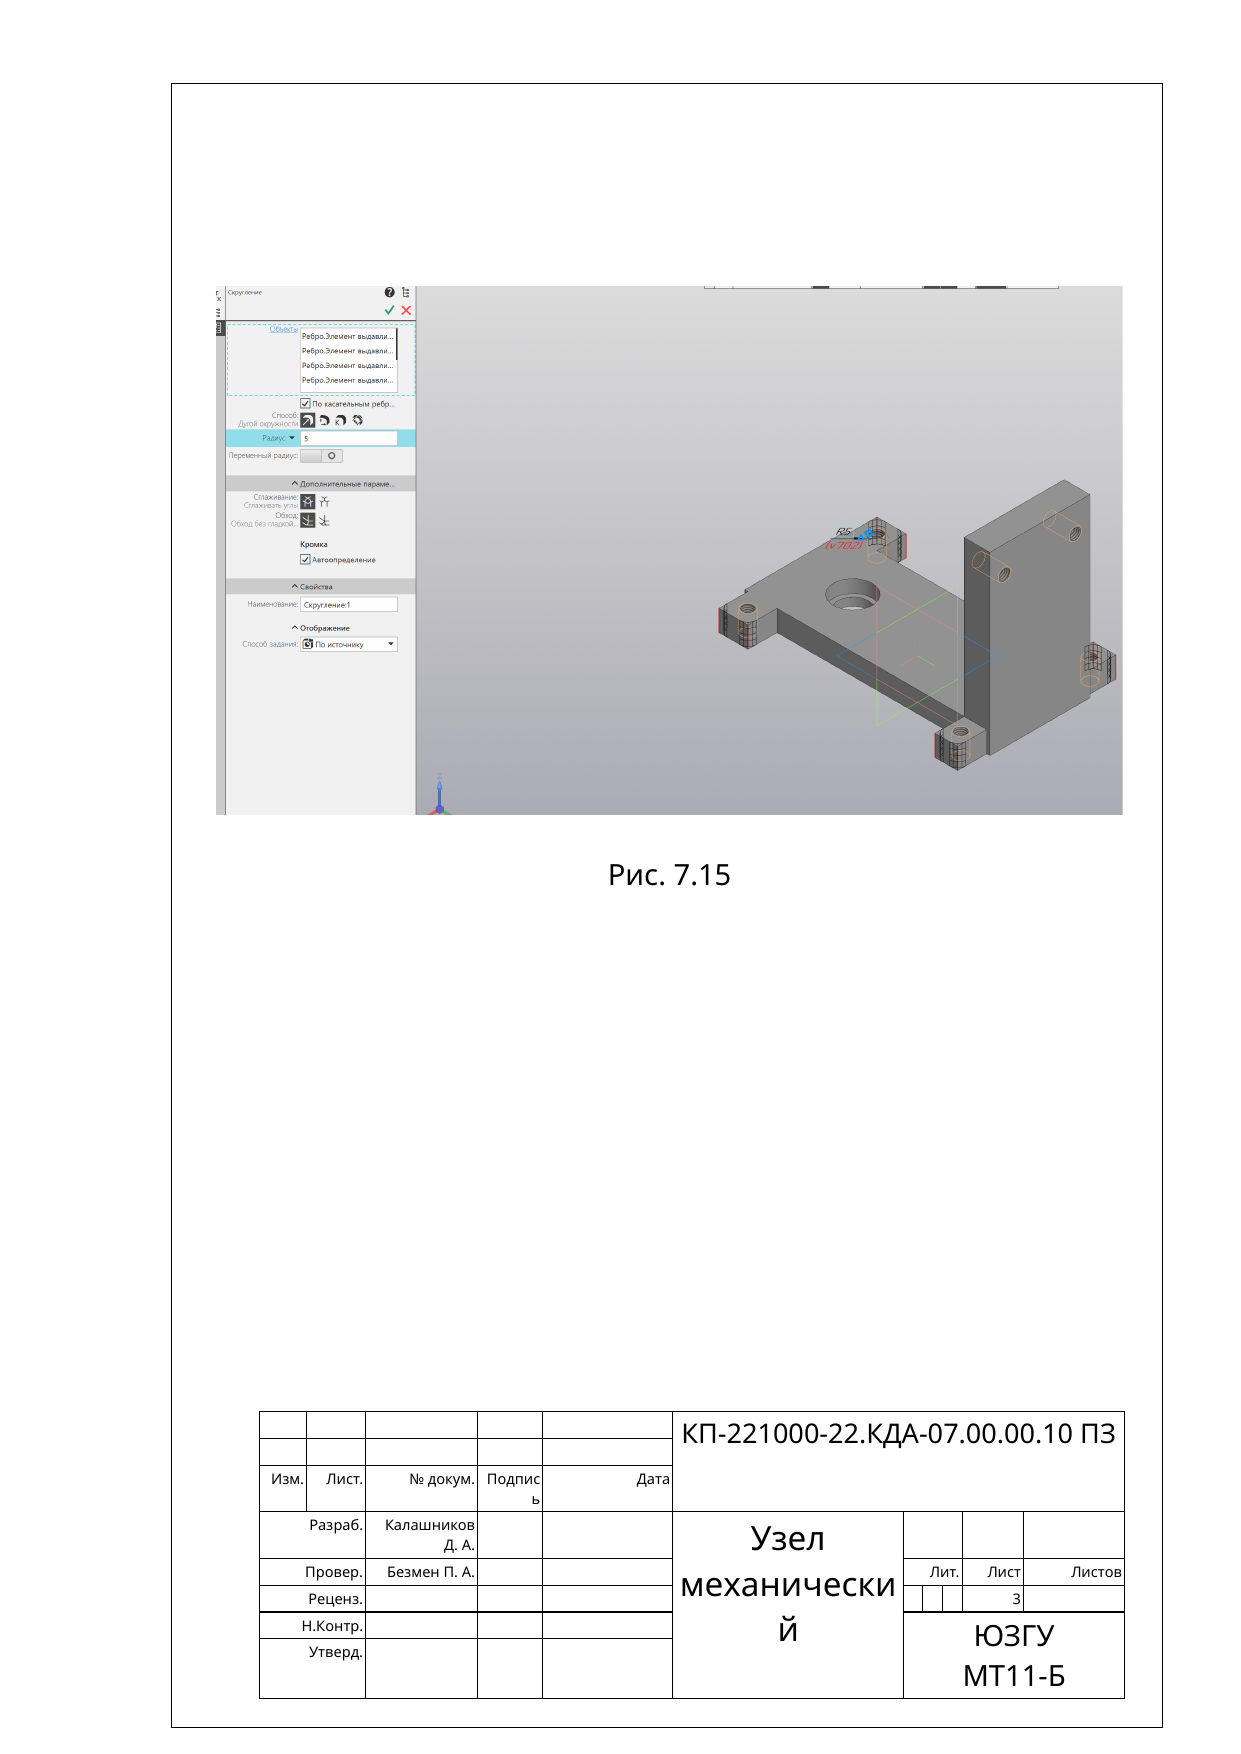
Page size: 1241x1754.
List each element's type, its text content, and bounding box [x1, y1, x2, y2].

picture [216, 286, 1123, 815]
text Рис. 7.15 [216, 854, 1123, 894]
